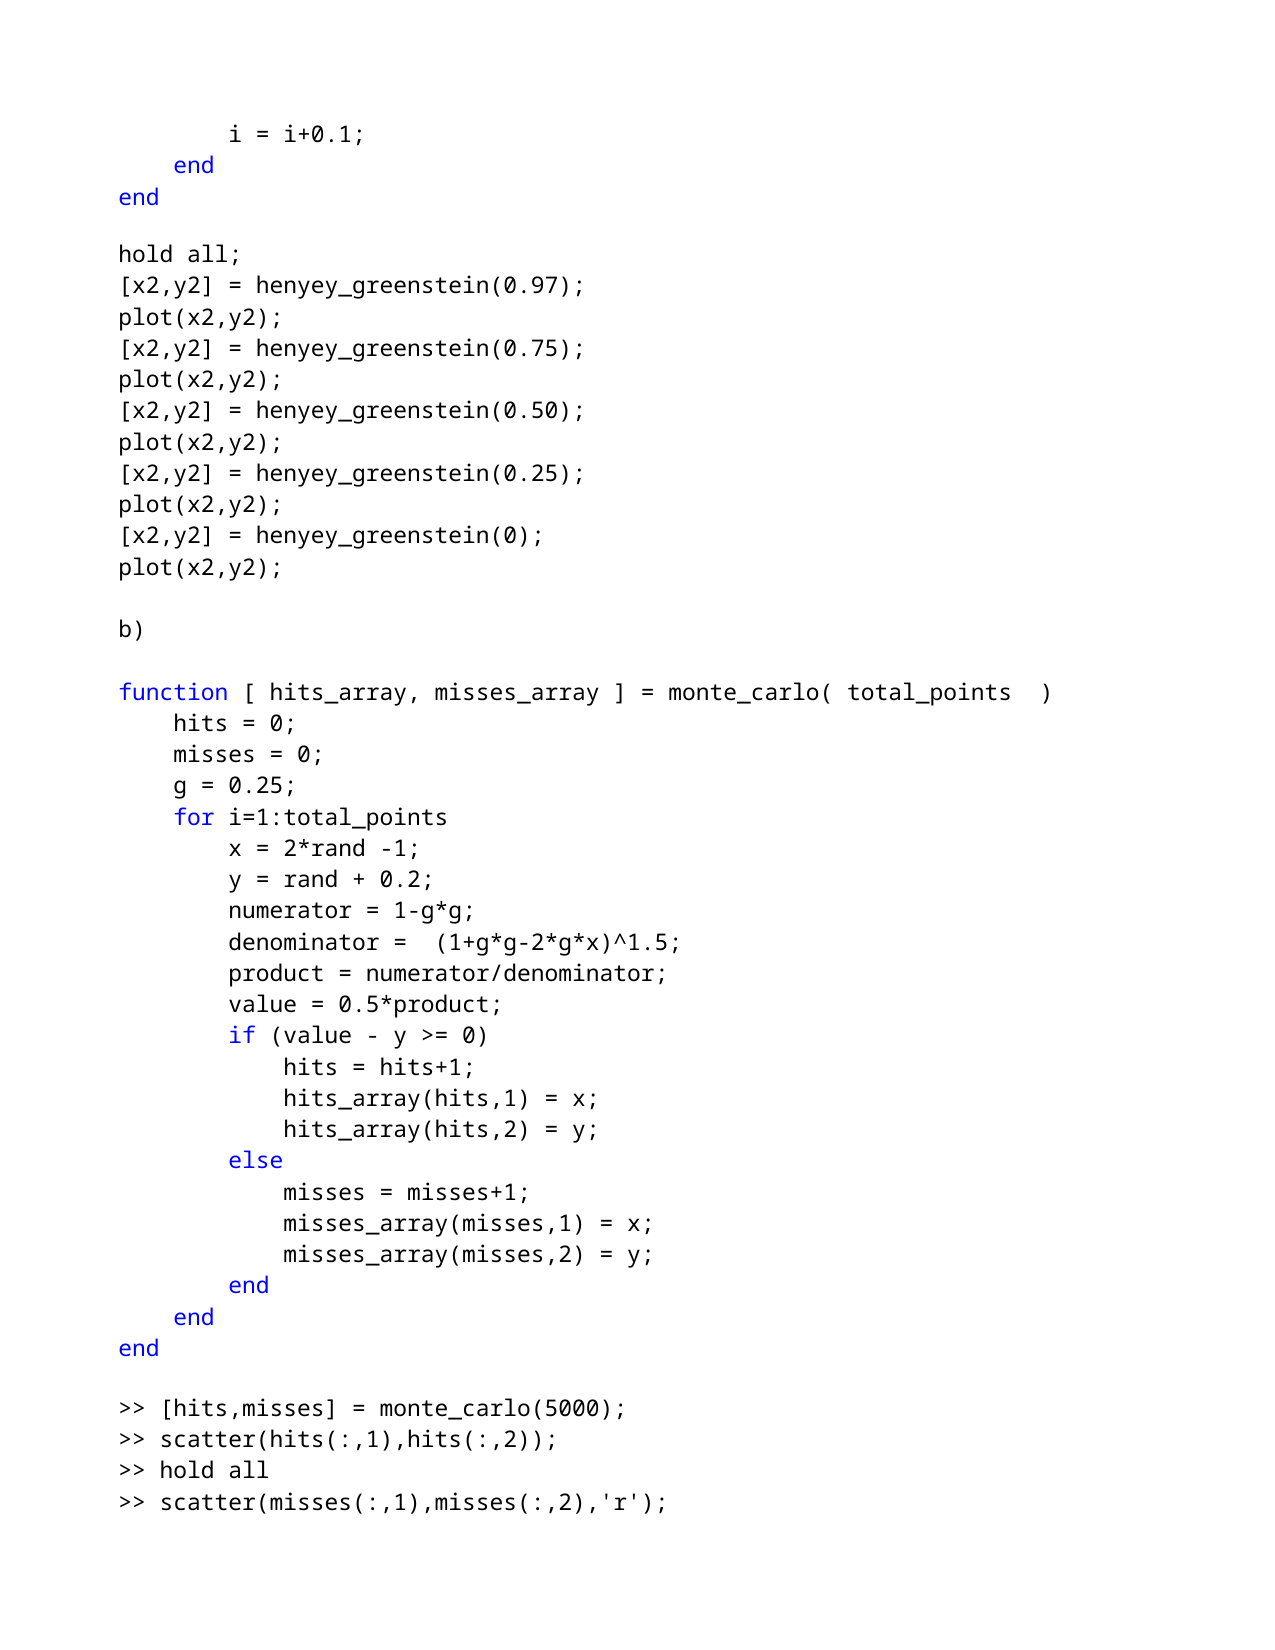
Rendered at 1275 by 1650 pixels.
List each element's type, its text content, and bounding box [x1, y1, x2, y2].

text misses_array(misses,1) = x; [118, 1207, 1157, 1238]
text >> hold all [118, 1454, 1157, 1486]
text else [118, 1144, 1157, 1176]
text misses = 0; [118, 738, 1157, 769]
text plot(x2,y2); [118, 301, 1157, 332]
text hits = hits+1; [118, 1051, 1157, 1082]
text hits_array(hits,1) = x; [118, 1082, 1157, 1113]
text plot(x2,y2); [118, 426, 1157, 457]
text plot(x2,y2); [118, 488, 1157, 519]
text g = 0.25; [118, 769, 1157, 801]
text product = numerator/denominator; [118, 957, 1157, 988]
text >> [hits,misses] = monte_carlo(5000); [118, 1392, 1157, 1423]
text [x2,y2] = henyey_greenstein(0.97); [118, 269, 1157, 301]
text end [118, 1269, 1157, 1301]
text function [ hits_array, misses_array ] = monte_carlo( total_points ) [118, 676, 1157, 707]
text misses_array(misses,2) = y; [118, 1238, 1157, 1269]
text end [118, 1332, 1157, 1363]
text numerator = 1-g*g; [118, 894, 1157, 926]
text [x2,y2] = henyey_greenstein(0.25); [118, 457, 1157, 488]
text y = rand + 0.2; [118, 863, 1157, 894]
text for i=1:total_points [118, 801, 1157, 832]
text hold all; [118, 238, 1157, 269]
text [x2,y2] = henyey_greenstein(0.50); [118, 394, 1157, 426]
text end [118, 149, 1157, 181]
text plot(x2,y2); [118, 551, 1157, 582]
text [x2,y2] = henyey_greenstein(0.75); [118, 332, 1157, 363]
text >> scatter(misses(:,1),misses(:,2),'r'); [118, 1486, 1157, 1517]
text value = 0.5*product; [118, 988, 1157, 1019]
text x = 2*rand -1; [118, 832, 1157, 863]
text i = i+0.1; [118, 118, 1157, 149]
text hits_array(hits,2) = y; [118, 1113, 1157, 1144]
text b) [118, 613, 1157, 644]
text misses = misses+1; [118, 1176, 1157, 1207]
text >> scatter(hits(:,1),hits(:,2)); [118, 1423, 1157, 1454]
text end [118, 1301, 1157, 1332]
text [x2,y2] = henyey_greenstein(0); [118, 519, 1157, 551]
text hits = 0; [118, 707, 1157, 738]
text if (value - y >= 0) [118, 1019, 1157, 1051]
text end [118, 181, 1157, 212]
text plot(x2,y2); [118, 363, 1157, 394]
text denominator = (1+g*g-2*g*x)^1.5; [118, 926, 1157, 957]
